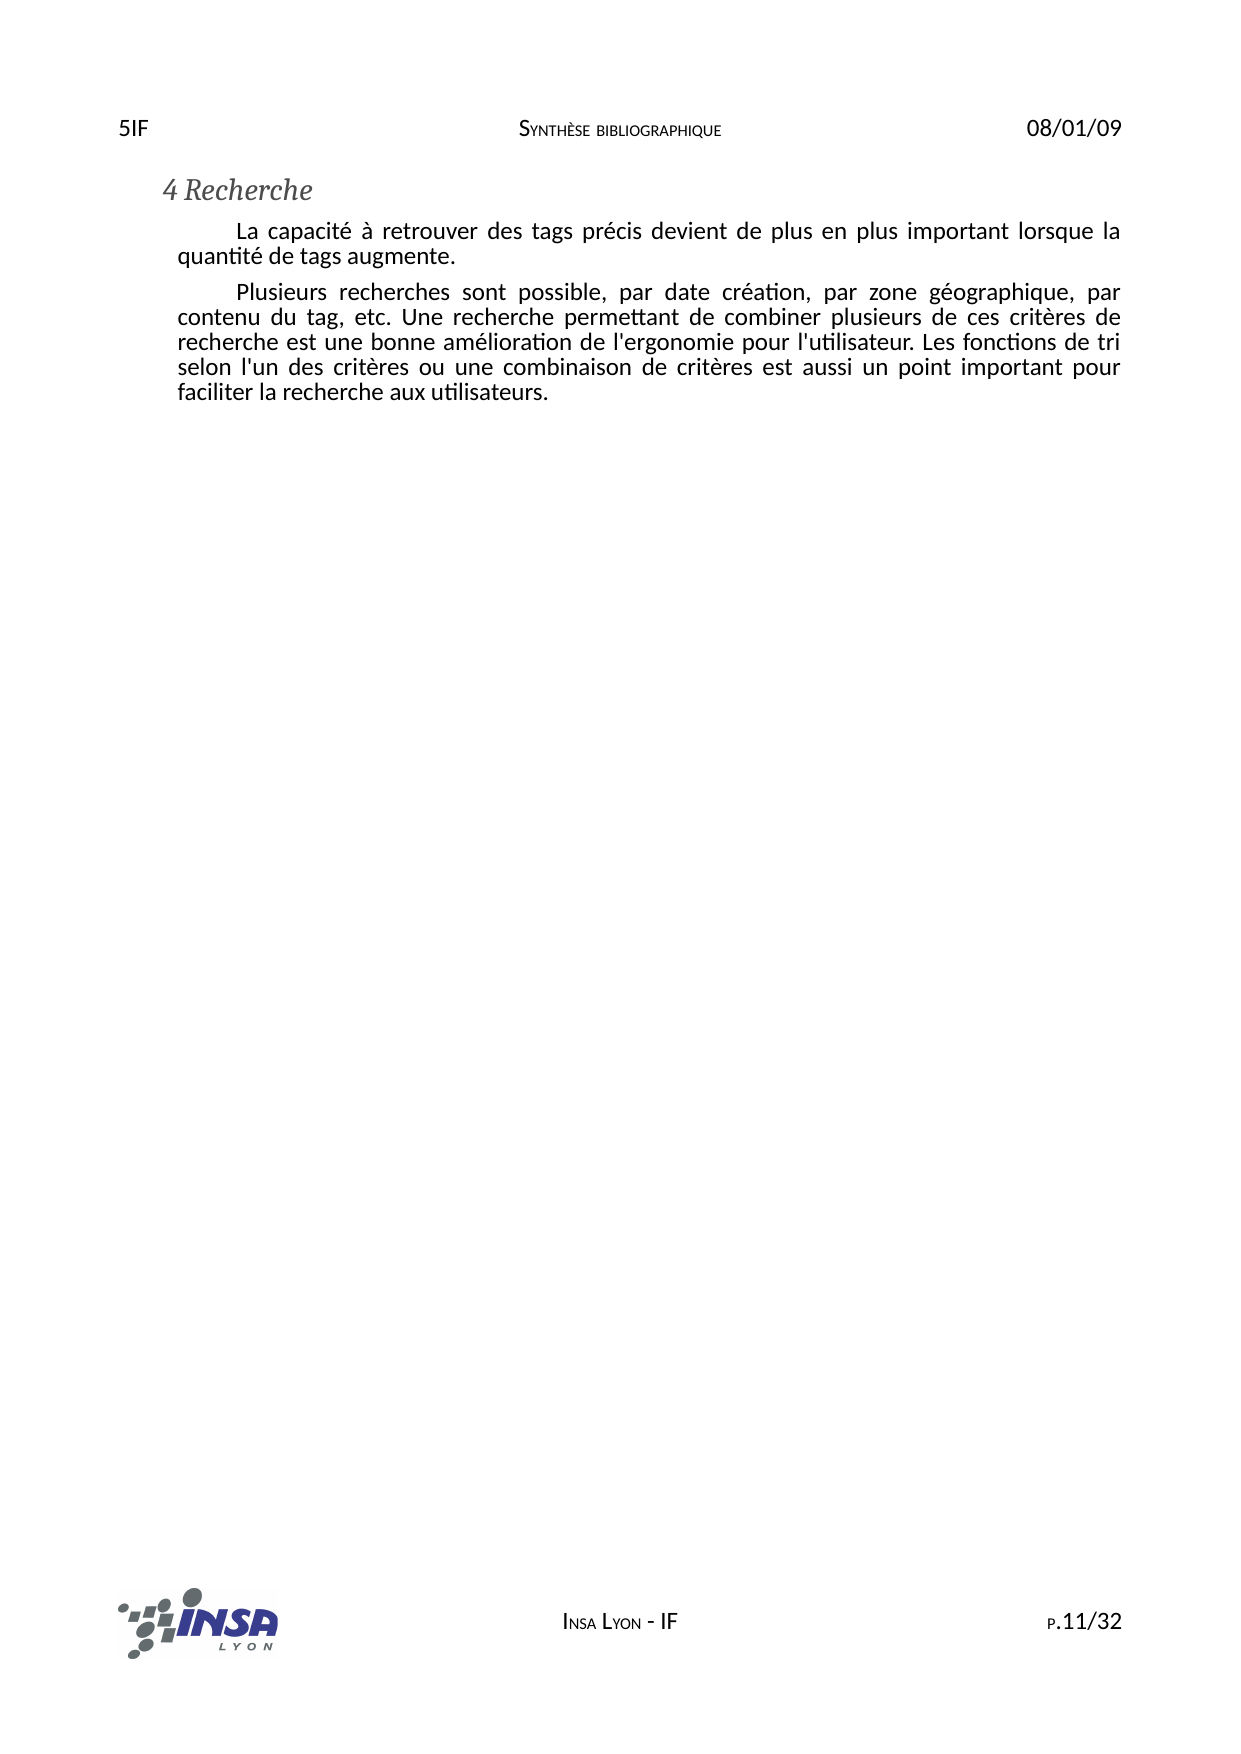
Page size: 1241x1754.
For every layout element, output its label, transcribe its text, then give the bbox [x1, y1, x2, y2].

text La capacité à retrouver des tags précis devient de plus en plus important lorsque la quantité de tags augmente. [177, 220, 1122, 270]
subtitle Recherche [118, 173, 1122, 208]
text Plusieurs recherches sont possible, par date création, par zone géographique, par contenu du tag, etc. Une recherche permettant de combiner plusieurs de ces critères de recherche est une bonne amélioration de l'ergonomie pour l'utilisateur. Les fonctions de tri selon l'un des critères ou une combinaison de critères est aussi un point important pour faciliter la recherche aux utilisateurs. [177, 282, 1122, 407]
picture [118, 1588, 278, 1659]
